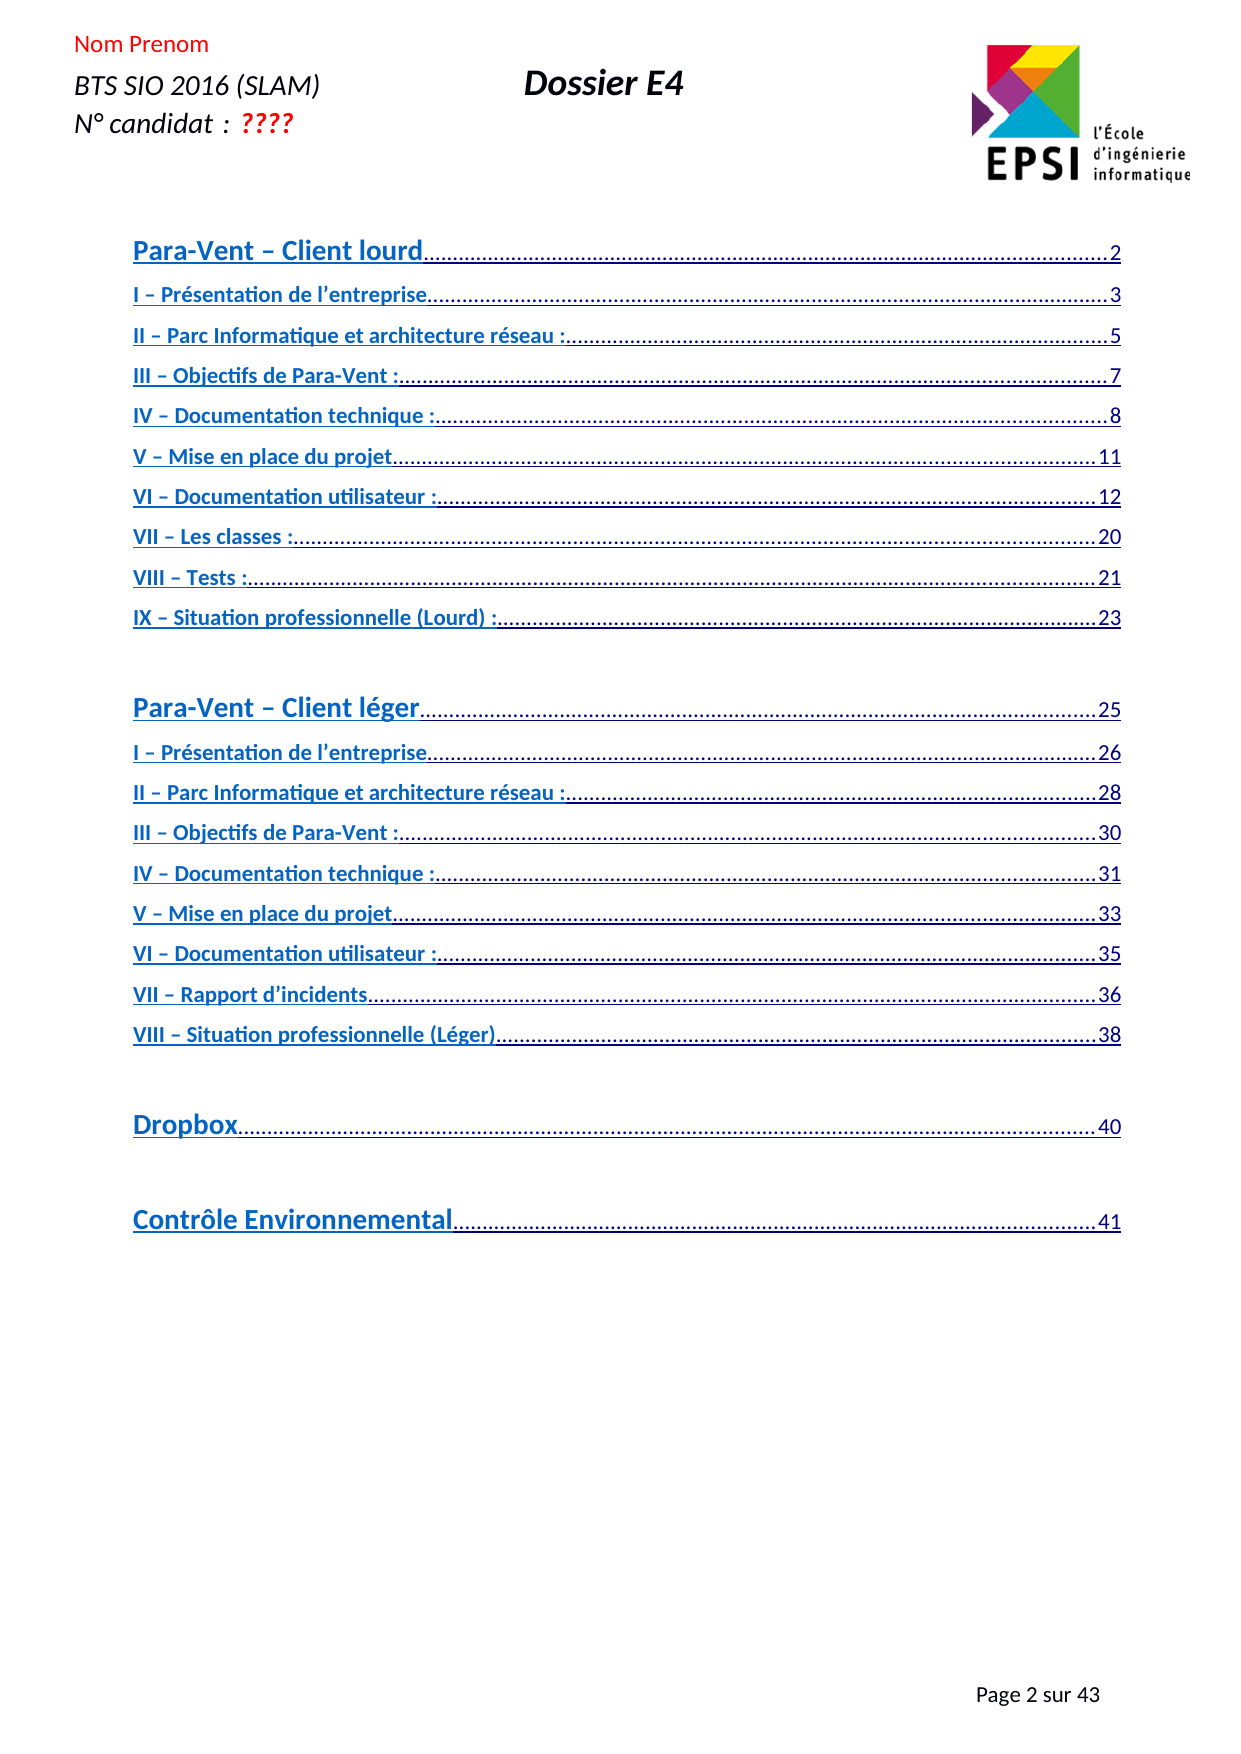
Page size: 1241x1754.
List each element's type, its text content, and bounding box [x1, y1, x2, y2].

text VI – Documentation utilisateur : 12 [133, 482, 1122, 510]
text IV – Documentation technique : 8 [133, 401, 1122, 429]
text Para-Vent – Client lourd 2 [133, 232, 1122, 268]
text VII – Les classes : 20 [133, 522, 1122, 550]
text VI – Documentation utilisateur : 35 [133, 939, 1122, 967]
text V – Mise en place du projet 11 [133, 442, 1122, 470]
text I – Présentation de l’entreprise 26 [133, 738, 1122, 766]
text I – Présentation de l’entreprise 3 [133, 281, 1122, 308]
text Contrôle Environnemental 41 [133, 1201, 1122, 1236]
text VII – Rapport d’incidents 36 [133, 980, 1122, 1008]
text IX – Situation professionnelle (Lourd) : 23 [133, 603, 1122, 631]
text V – Mise en place du projet 33 [133, 899, 1122, 927]
text II – Parc Informatique et architecture réseau : 28 [133, 778, 1122, 806]
text Para-Vent – Client léger 25 [133, 689, 1122, 725]
text II – Parc Informatique et architecture réseau : 5 [133, 321, 1122, 349]
text VIII – Tests : 21 [133, 563, 1122, 591]
text III – Objectifs de Para-Vent : 7 [133, 361, 1122, 389]
text IV – Documentation technique : 31 [133, 859, 1122, 887]
text Dropbox 40 [133, 1106, 1122, 1142]
text III – Objectifs de Para-Vent : 30 [133, 818, 1122, 846]
text VIII – Situation professionnelle (Léger) 38 [133, 1020, 1122, 1048]
